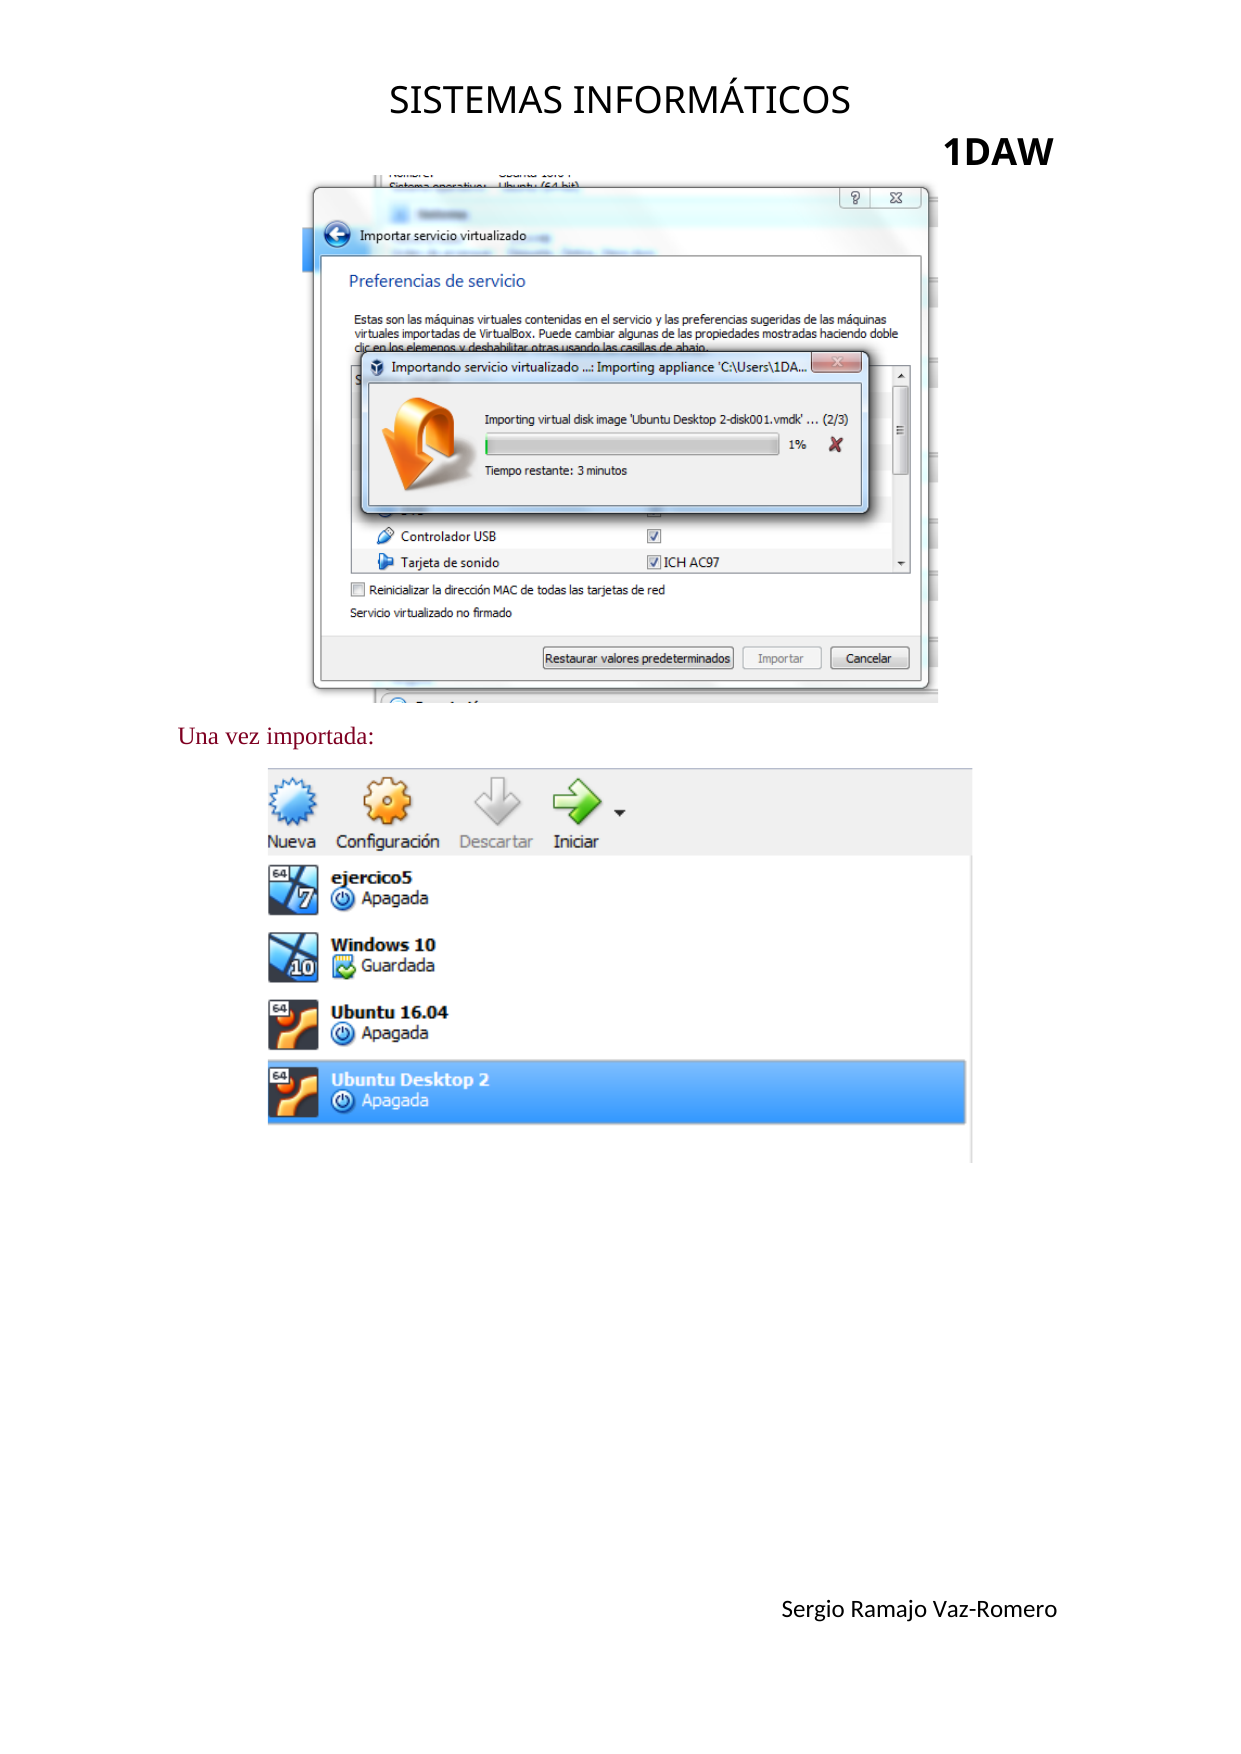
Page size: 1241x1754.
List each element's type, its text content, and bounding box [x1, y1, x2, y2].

picture [267, 768, 973, 1163]
picture [302, 175, 939, 703]
text Una vez importada: [177, 721, 1063, 750]
